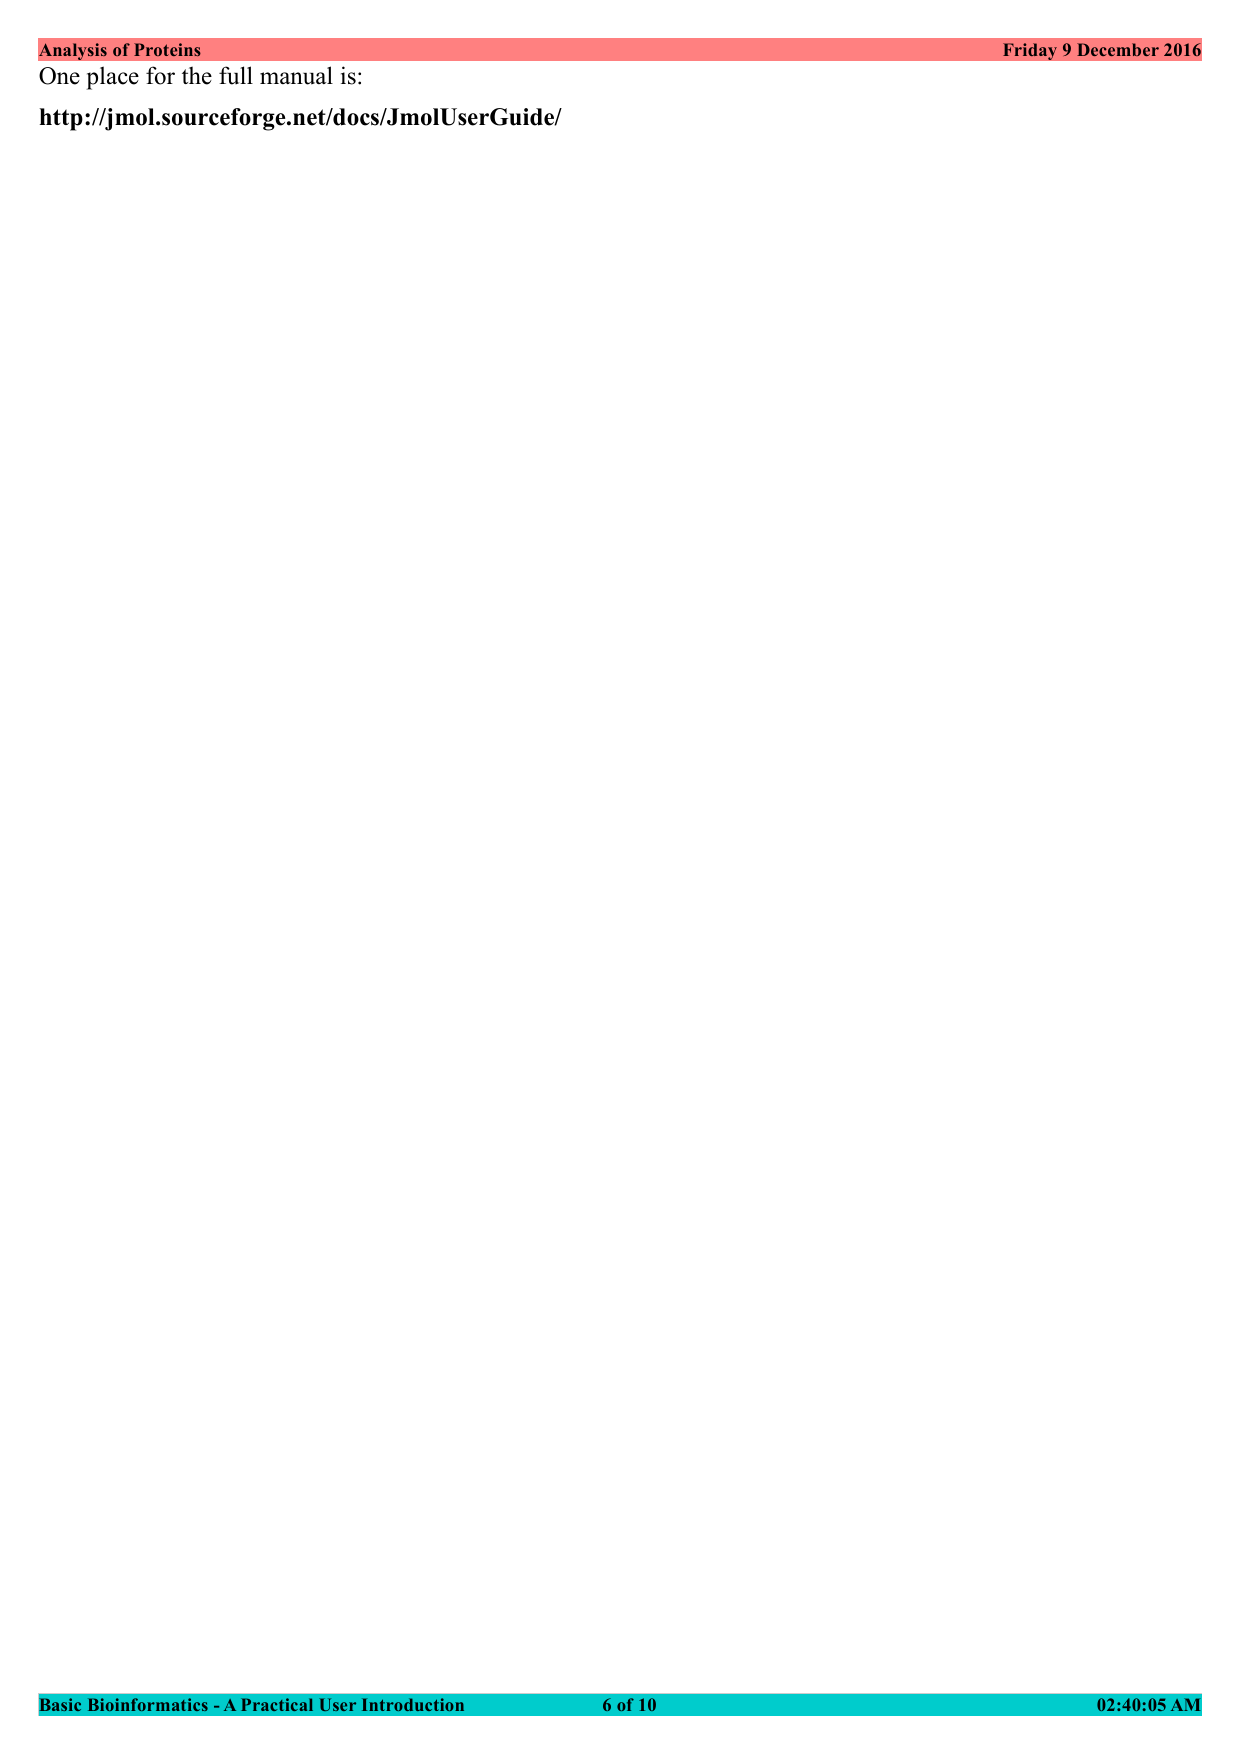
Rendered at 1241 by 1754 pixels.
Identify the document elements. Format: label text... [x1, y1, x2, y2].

text http://jmol.sourceforge.net/docs/JmolUserGuide/ [38, 101, 1202, 130]
text One place for the full manual is: [38, 61, 1202, 89]
